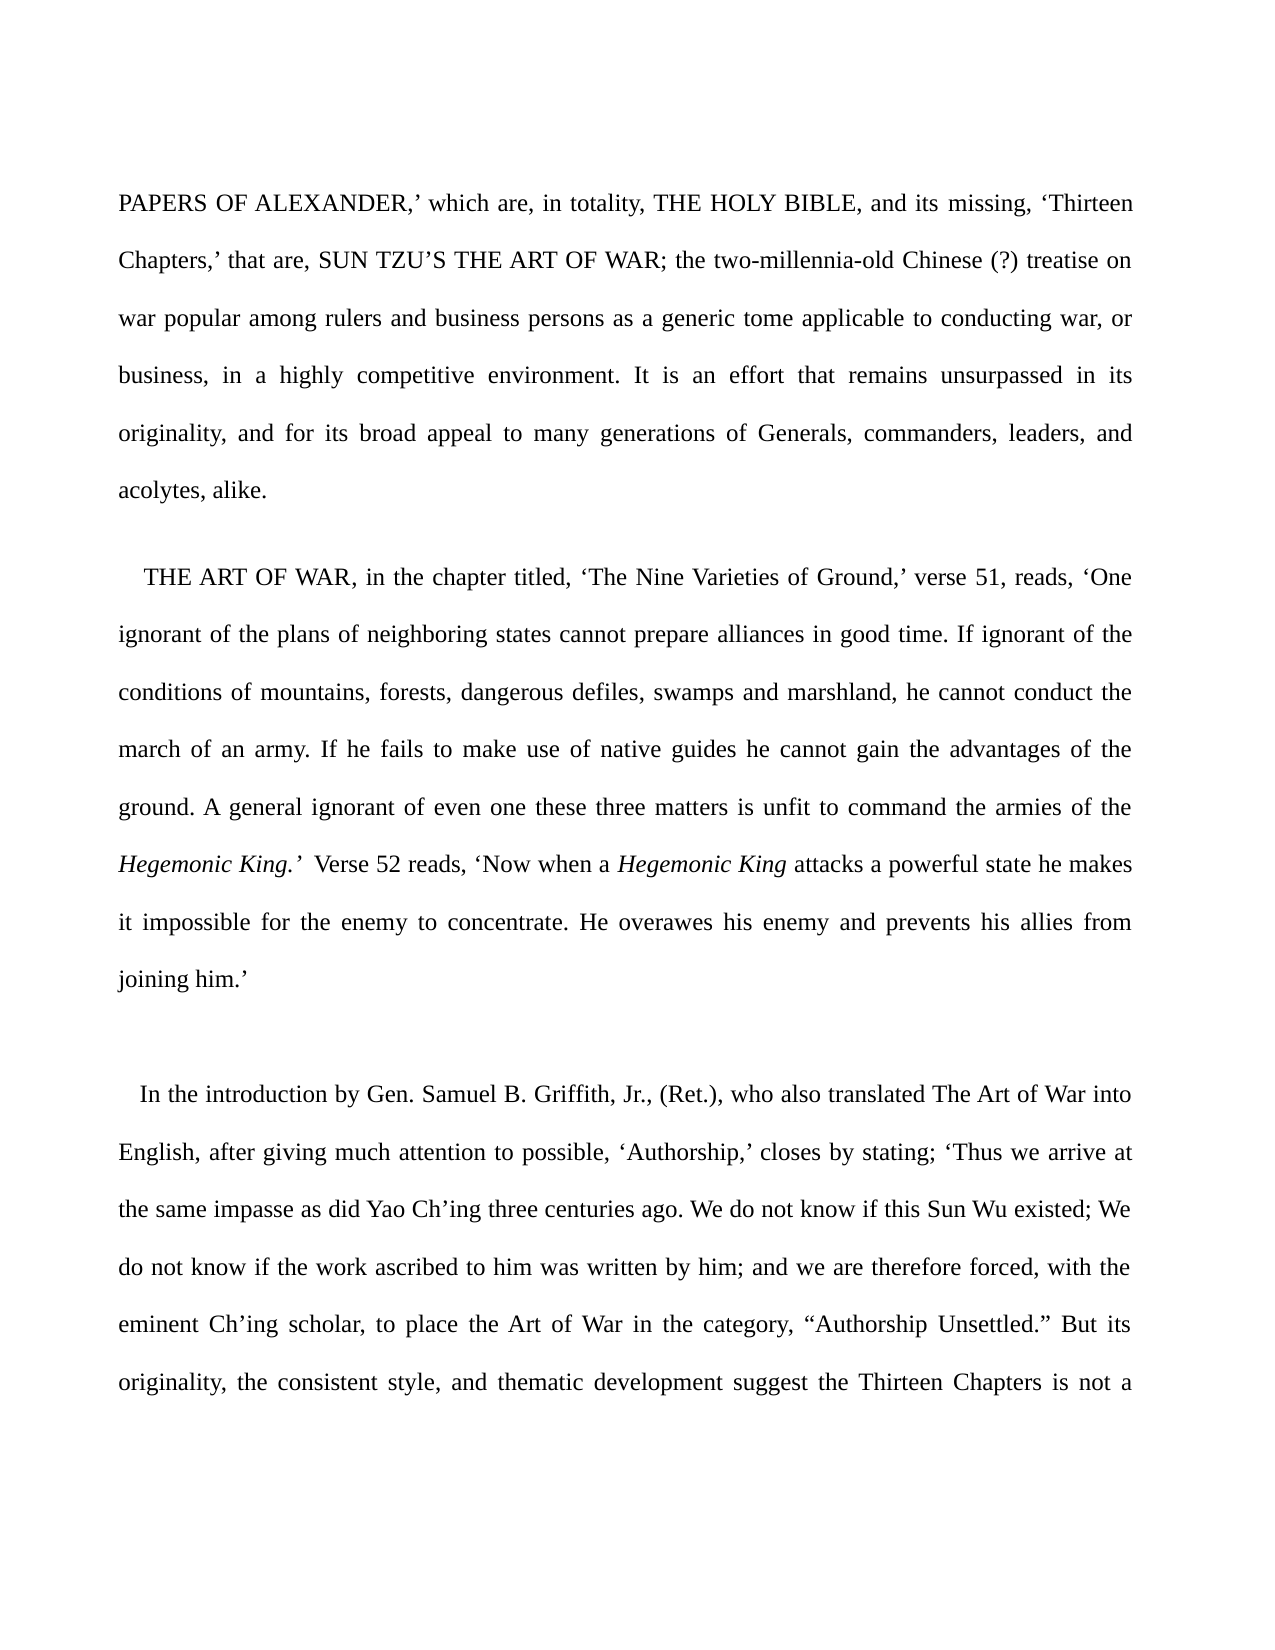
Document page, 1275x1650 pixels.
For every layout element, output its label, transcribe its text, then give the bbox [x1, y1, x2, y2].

text PAPERS OF ALEXANDER,’ which are, in totality, THE HOLY BIBLE, and its missing, ‘Thirteen Chapters,’ that are, SUN TZU’S THE ART OF WAR; the two-millennia-old Chinese (?) treatise on war popular among rulers and business persons as a generic tome applicable to conducting war, or business, in a highly competitive environment. It is an effort that remains unsurpassed in its originality, and for its broad appeal to many generations of Generals, commanders, leaders, and acolytes, alike. [118, 188, 1133, 504]
text THE ART OF WAR, in the chapter titled, ‘The Nine Varieties of Ground,’ verse 51, reads, ‘One ignorant of the plans of neighboring states cannot prepare alliances in good time. If ignorant of the conditions of mountains, forests, dangerous defiles, swamps and marshland, he cannot conduct the march of an army. If he fails to make use of native guides he cannot gain the advantages of the ground. A general ignorant of even one these three matters is unfit to command the armies of the Hegemonic King.’ Verse 52 reads, ‘Now when a Hegemonic King attacks a powerful state he makes it impossible for the enemy to concentrate. He overawes his enemy and prevents his allies from joining him.’ [118, 562, 1133, 993]
text In the introduction by Gen. Samuel B. Griffith, Jr., (Ret.), who also translated The Art of War into English, after giving much attention to possible, ‘Authorship,’ closes by stating; ‘Thus we arrive at the same impasse as did Yao Ch’ing three centuries ago. We do not know if this Sun Wu existed; We do not know if the work ascribed to him was written by him; and we are therefore forced, with the eminent Ch’ing scholar, to place the Art of War in the category, “Authorship Unsettled.” But its originality, the consistent style, and thematic development suggest the Thirteen Chapters is not a [118, 1079, 1133, 1395]
